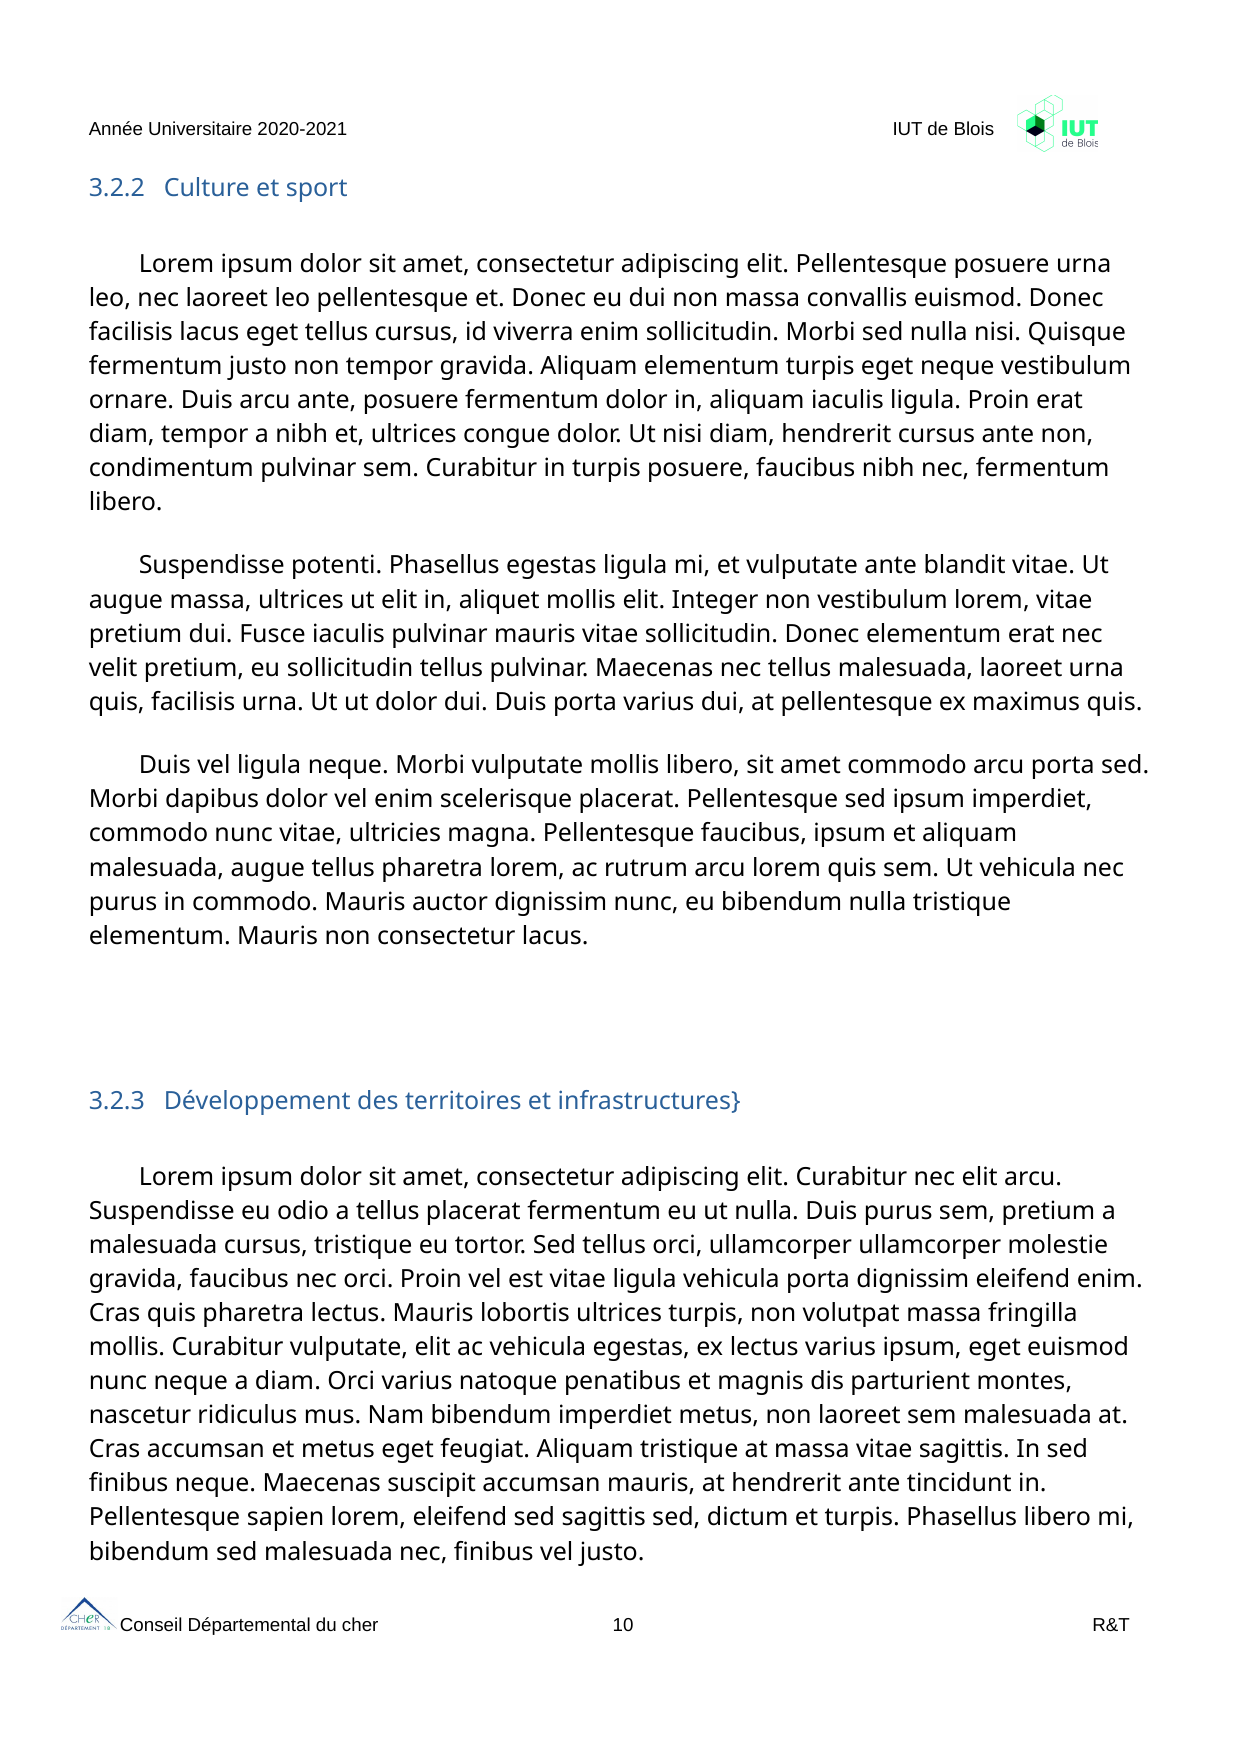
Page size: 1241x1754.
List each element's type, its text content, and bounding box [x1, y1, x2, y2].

picture [61, 1597, 118, 1630]
text Duis vel ligula neque. Morbi vulputate mollis libero, sit amet commodo arcu porta sed. Morbi dapibus dolor vel enim scelerisque placerat. Pellentesque sed ipsum imperdiet, commodo nunc vitae, ultricies magna. Pellentesque faucibus, ipsum et aliquam malesuada, augue tellus pharetra lorem, ac rutrum arcu lorem quis sem. Ut vehicula nec purus in commodo. Mauris auctor dignissim nunc, eu bibendum nulla tristique elementum. Mauris non consectetur lacus. [88, 747, 1152, 951]
text Lorem ipsum dolor sit amet, consectetur adipiscing elit. Curabitur nec elit arcu. Suspendisse eu odio a tellus placerat fermentum eu ut nulla. Duis purus sem, pretium a malesuada cursus, tristique eu tortor. Sed tellus orci, ullamcorper ullamcorper molestie gravida, faucibus nec orci. Proin vel est vitae ligula vehicula porta dignissim eleifend enim. Cras quis pharetra lectus. Mauris lobortis ultrices turpis, non volutpat massa fringilla mollis. Curabitur vulputate, elit ac vehicula egestas, ex lectus varius ipsum, eget euismod nunc neque a diam. Orci varius natoque penatibus et magnis dis parturient montes, nascetur ridiculus mus. Nam bibendum imperdiet metus, non laoreet sem malesuada at. Cras accumsan et metus eget feugiat. Aliquam tristique at massa vitae sagittis. In sed finibus neque. Maecenas suscipit accumsan mauris, at hendrerit ante tincidunt in. Pellentesque sapien lorem, eleifend sed sagittis sed, dictum et turpis. Phasellus libero mi, bibendum sed malesuada nec, finibus vel justo. [88, 1158, 1152, 1567]
text Suspendisse potenti. Phasellus egestas ligula mi, et vulputate ante blandit vitae. Ut augue massa, ultrices ut elit in, aliquet mollis elit. Integer non vestibulum lorem, vitae pretium dui. Fusce iaculis pulvinar mauris vitae sollicitudin. Donec elementum erat nec velit pretium, eu sollicitudin tellus pulvinar. Maecenas nec tellus malesuada, laoreet urna quis, facilisis urna. Ut ut dolor dui. Duis porta varius dui, at pellentesque ex maximus quis. [88, 547, 1152, 717]
subtitle Développement des territoires et infrastructures} [88, 1082, 1152, 1116]
picture [1017, 95, 1098, 152]
subtitle Culture et sport [88, 169, 1152, 203]
text Lorem ipsum dolor sit amet, consectetur adipiscing elit. Pellentesque posuere urna leo, nec laoreet leo pellentesque et. Donec eu dui non massa convallis euismod. Donec facilisis lacus eget tellus cursus, id viverra enim sollicitudin. Morbi sed nulla nisi. Quisque fermentum justo non tempor gravida. Aliquam elementum turpis eget neque vestibulum ornare. Duis arcu ante, posuere fermentum dolor in, aliquam iaculis ligula. Proin erat diam, tempor a nibh et, ultrices congue dolor. Ut nisi diam, hendrerit cursus ante non, condimentum pulvinar sem. Curabitur in turpis posuere, faucibus nibh nec, fermentum libero. [88, 245, 1152, 518]
